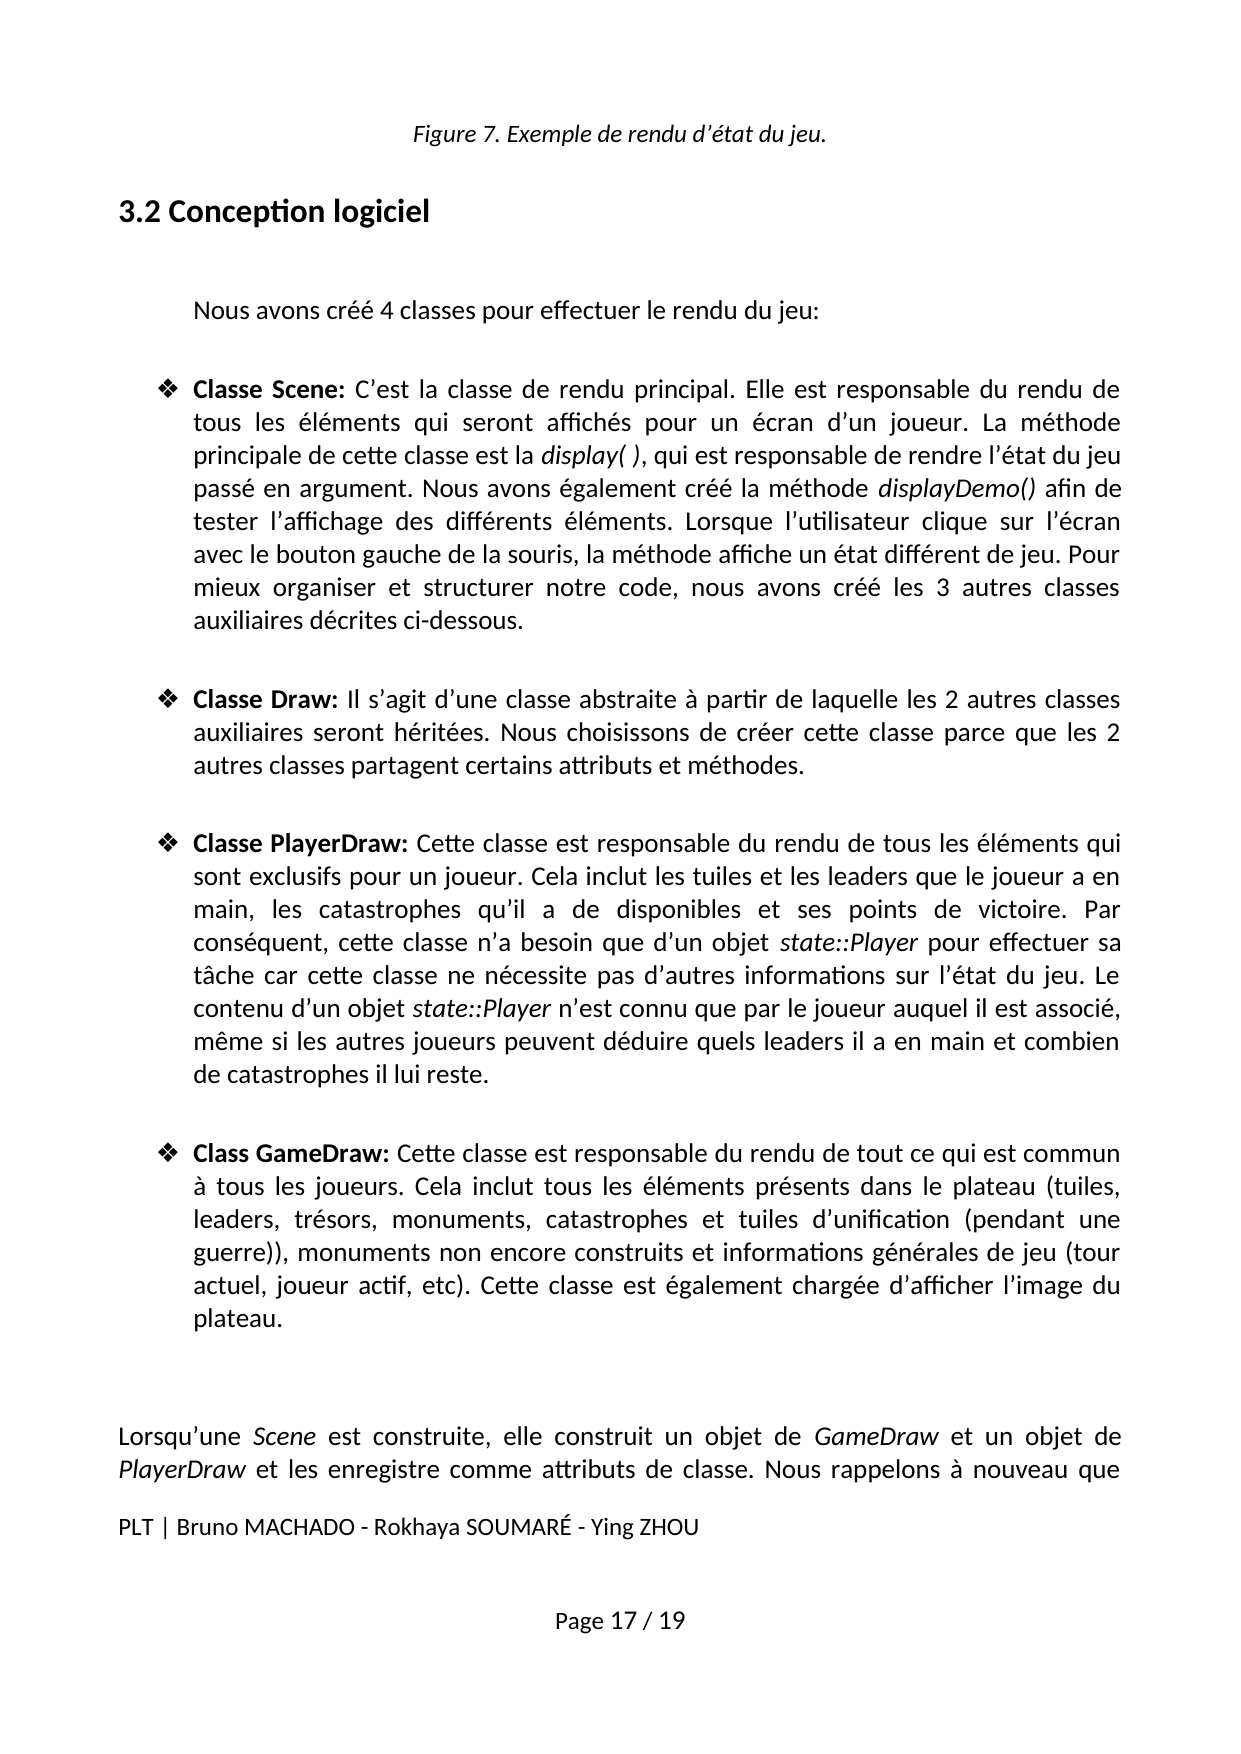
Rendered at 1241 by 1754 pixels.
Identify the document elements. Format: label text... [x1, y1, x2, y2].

subtitle 3.2 Conception logiciel [118, 190, 1122, 231]
list Classe Draw: Il s’agit d’une classe abstraite à partir de laquelle les 2 autres classes auxiliaires seront héritées. Nous choisissons de créer cette classe parce que les 2 autres classes partagent certains attributs et méthodes. [156, 682, 1122, 781]
text Nous avons créé 4 classes pour effectuer le rendu du jeu: [118, 293, 1122, 327]
list Classe Scene: C’est la classe de rendu principal. Elle est responsable du rendu de tous les éléments qui seront affichés pour un écran d’un joueur. La méthode principale de cette classe est la display( ), qui est responsable de rendre l’état du jeu passé en argument. Nous avons également créé la méthode displayDemo() afin de tester l’affichage des différents éléments. Lorsque l’utilisateur clique sur l’écran avec le bouton gauche de la souris, la méthode affiche un état différent de jeu. Pour mieux organiser et structurer notre code, nous avons créé les 3 autres classes auxiliaires décrites ci-dessous. [156, 372, 1122, 636]
text Figure 7. Exemple de rendu d’état du jeu. [118, 118, 1122, 148]
text Lorsqu’une Scene est construite, elle construit un objet de GameDraw et un objet de PlayerDraw et les enregistre comme attributs de classe. Nous rappelons à nouveau que [118, 1419, 1122, 1485]
list Class GameDraw: Cette classe est responsable du rendu de tout ce qui est commun à tous les joueurs. Cela inclut tous les éléments présents dans le plateau (tuiles, leaders, trésors, monuments, catastrophes et tuiles d’unification (pendant une guerre)), monuments non encore construits et informations générales de jeu (tour actuel, joueur actif, etc). Cette classe est également chargée d’afficher l’image du plateau. [156, 1136, 1122, 1334]
list Classe PlayerDraw: Cette classe est responsable du rendu de tous les éléments qui sont exclusifs pour un joueur. Cela inclut les tuiles et les leaders que le joueur a en main, les catastrophes qu’il a de disponibles et ses points de victoire. Par conséquent, cette classe n’a besoin que d’un objet state::Player pour effectuer sa tâche car cette classe ne nécessite pas d’autres informations sur l’état du jeu. Le contenu d’un objet state::Player n’est connu que par le joueur auquel il est associé, même si les autres joueurs peuvent déduire quels leaders il a en main et combien de catastrophes il lui reste. [156, 826, 1122, 1091]
